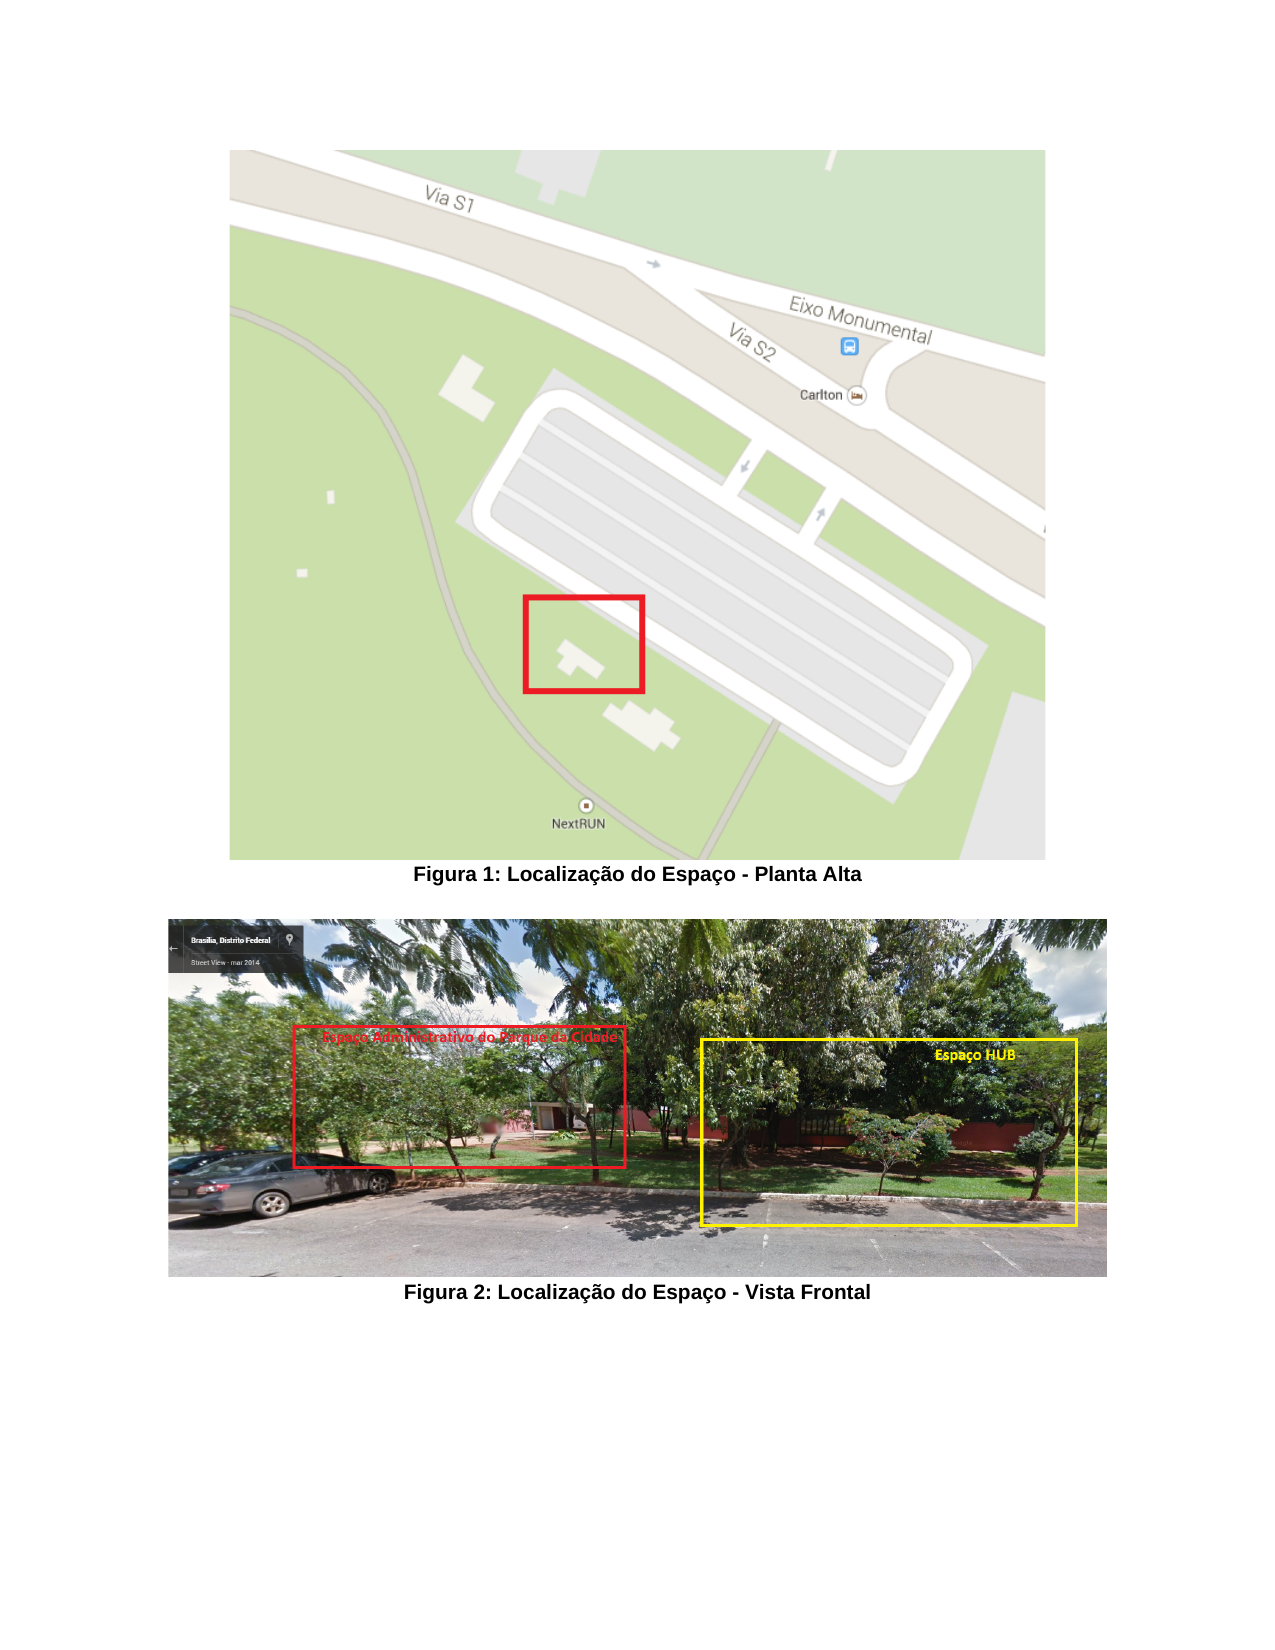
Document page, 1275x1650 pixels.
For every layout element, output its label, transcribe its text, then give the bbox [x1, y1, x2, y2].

text Figura 1: Localização do Espaço - Planta Alta [150, 863, 1125, 886]
text Figura 2: Localização do Espaço - Vista Frontal [150, 1280, 1125, 1303]
picture [168, 919, 1107, 1277]
picture [229, 150, 1046, 860]
